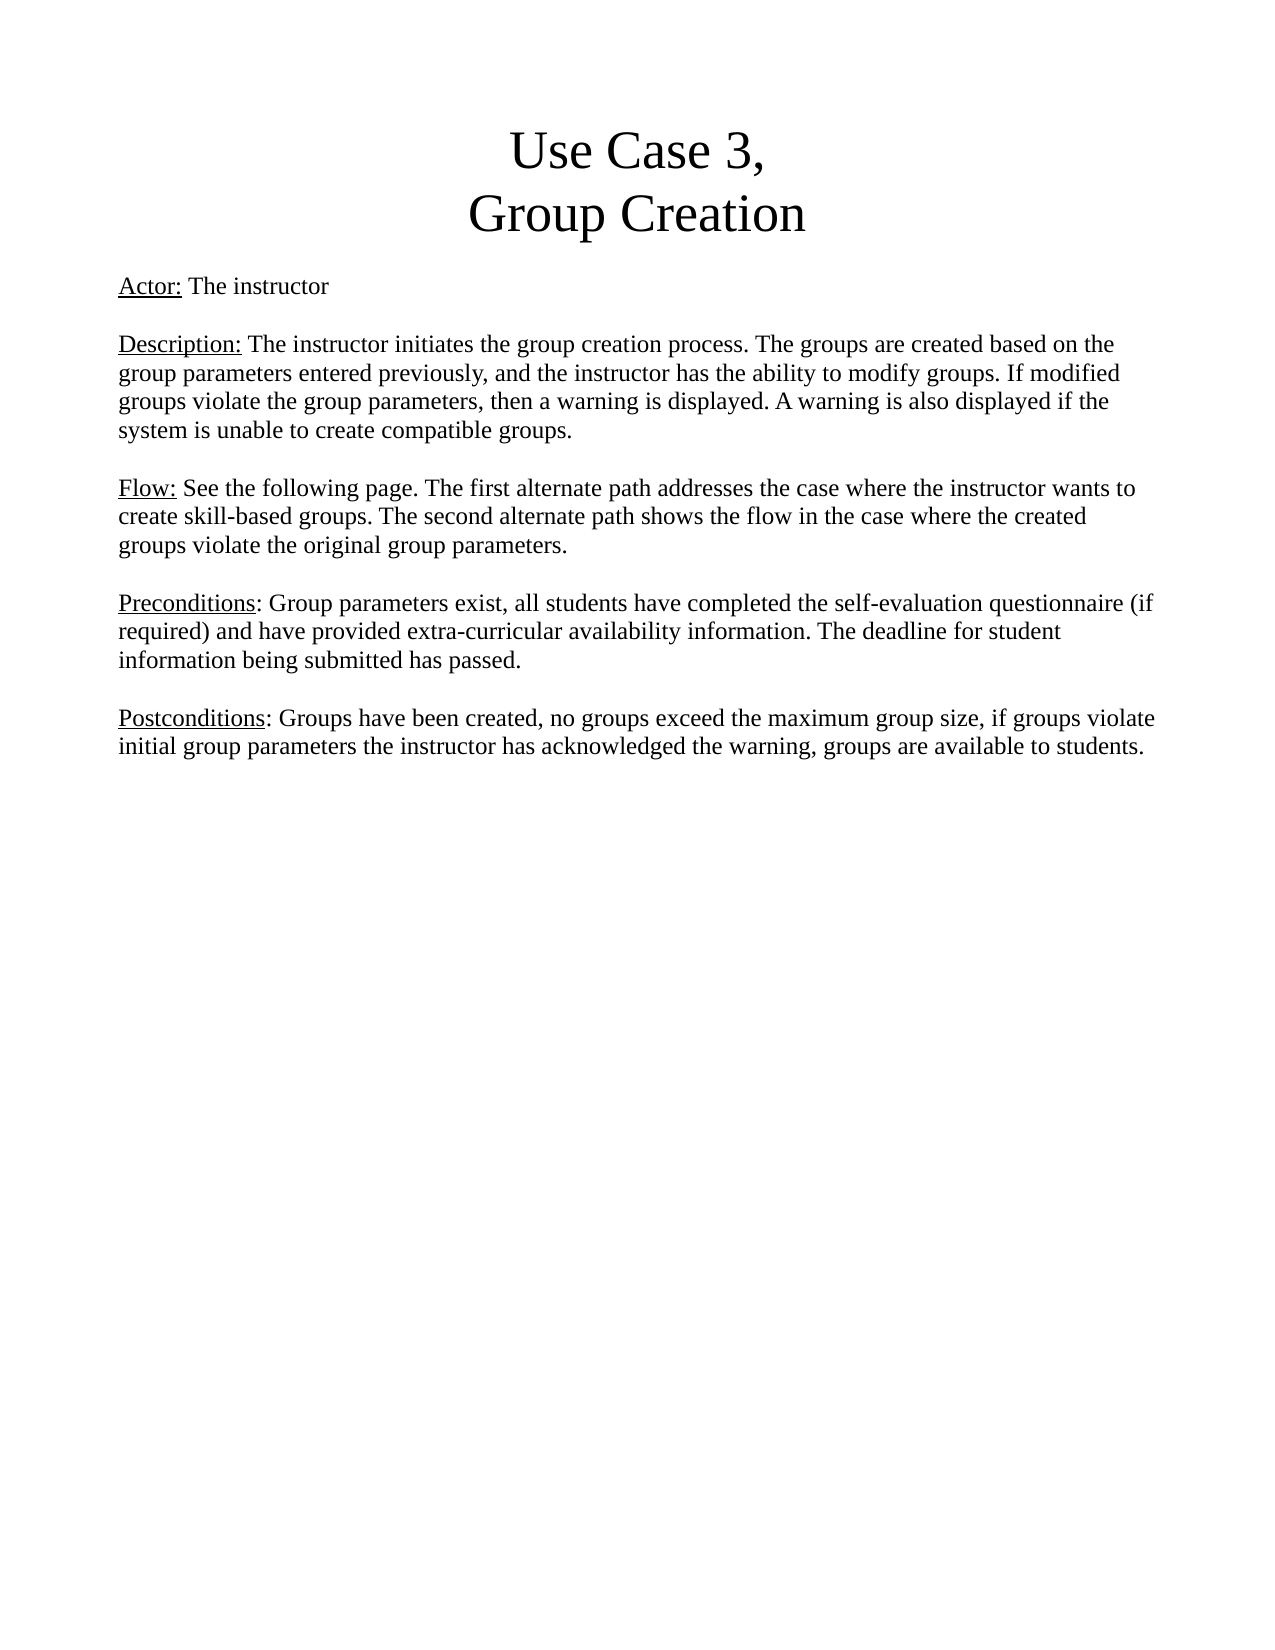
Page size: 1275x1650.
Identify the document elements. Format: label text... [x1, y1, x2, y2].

text Preconditions: Group parameters exist, all students have completed the self-evaluation questionnaire (if required) and have provided extra-curricular availability information. The deadline for student information being submitted has passed. [118, 588, 1157, 674]
text Flow: See the following page. The first alternate path addresses the case where the instructor wants to create skill-based groups. The second alternate path shows the flow in the case where the created groups violate the original group parameters. [118, 473, 1157, 559]
text Group Creation [118, 180, 1157, 243]
text Description: The instructor initiates the group creation process. The groups are created based on the group parameters entered previously, and the instructor has the ability to modify groups. If modified groups violate the group parameters, then a warning is displayed. A warning is also displayed if the system is unable to create compatible groups. [118, 329, 1157, 444]
text Postconditions: Groups have been created, no groups exceed the maximum group size, if groups violate initial group parameters the instructor has acknowledged the warning, groups are available to students. [118, 703, 1157, 760]
text Actor: The instructor [118, 271, 1157, 300]
text Use Case 3, [118, 118, 1157, 180]
